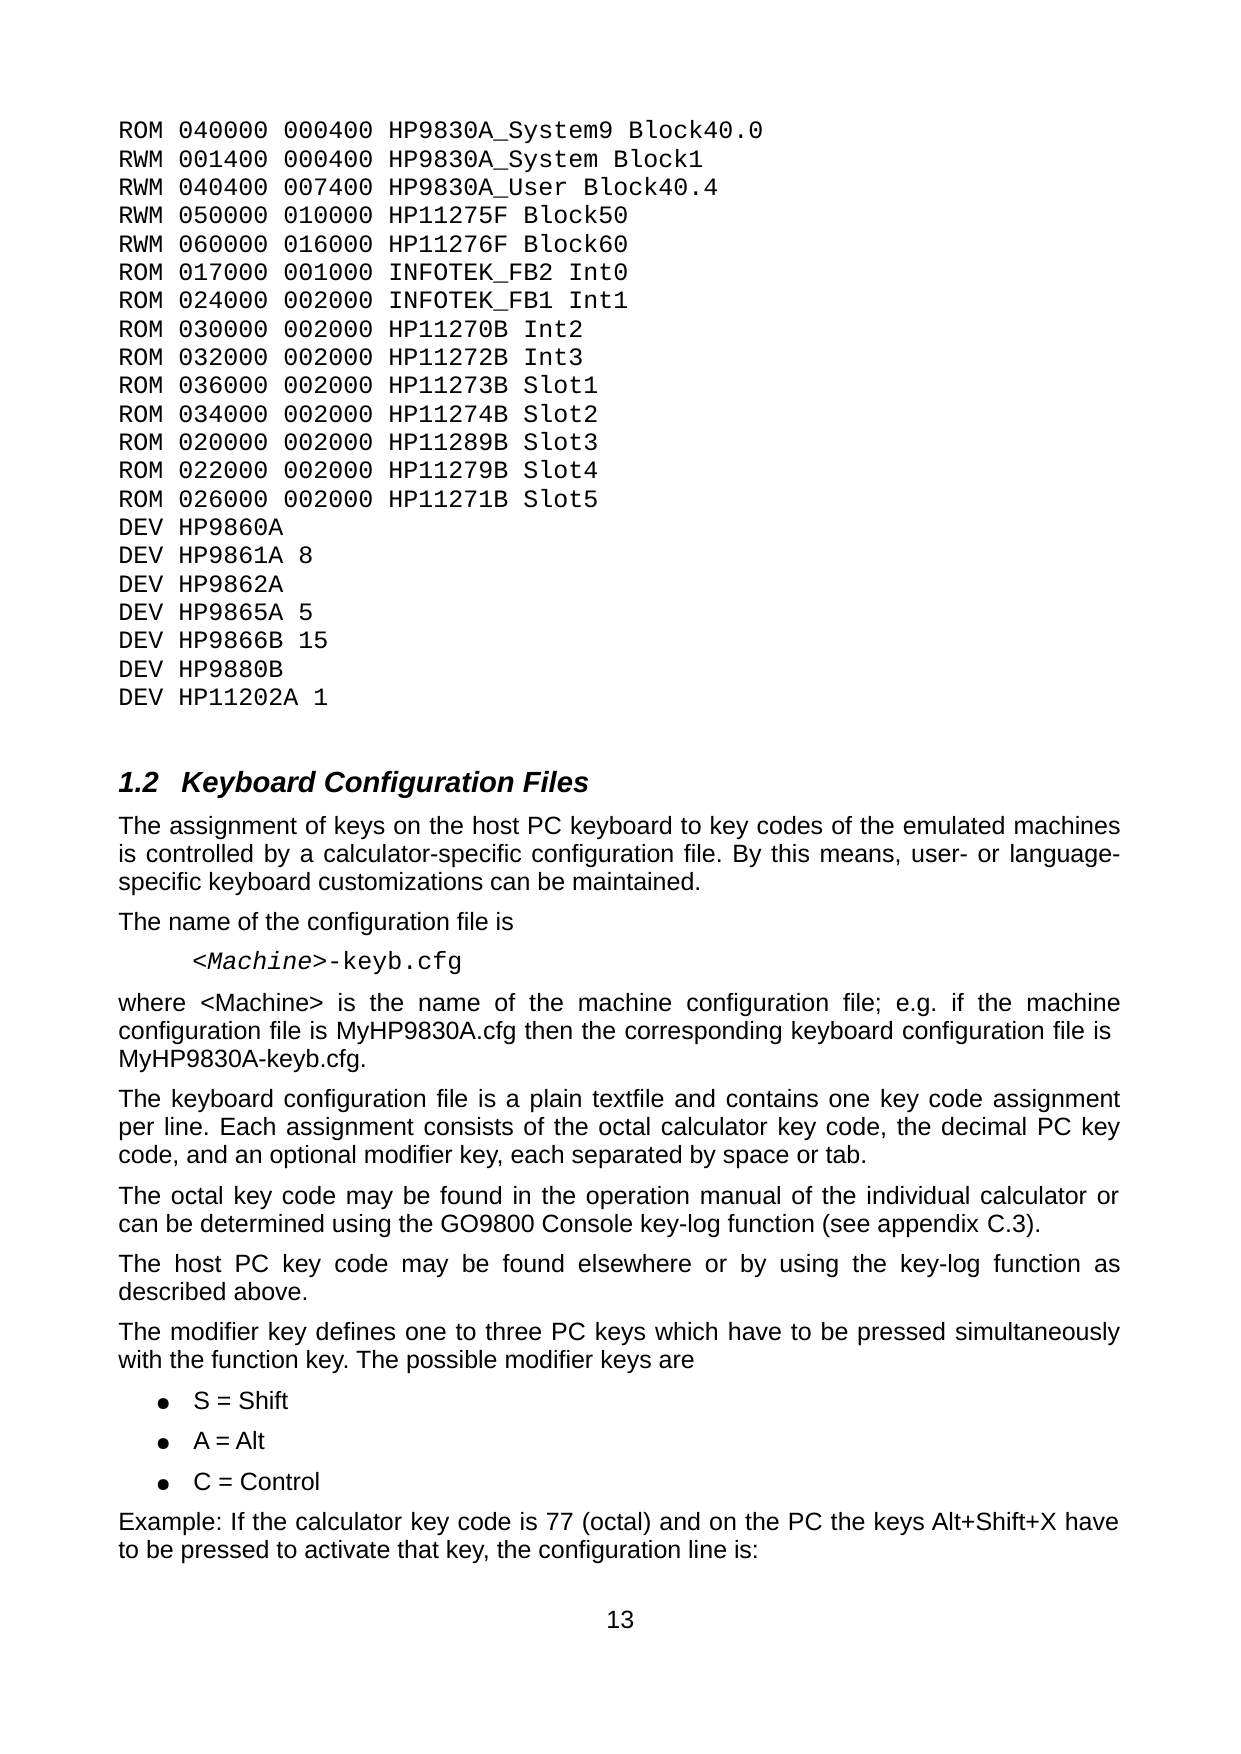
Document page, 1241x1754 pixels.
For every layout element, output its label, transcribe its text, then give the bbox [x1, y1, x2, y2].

text <Machine>-keyb.cfg [118, 948, 1122, 977]
text The octal key code may be found in the operation manual of the individual calculator or can be determined using the GO9800 Console key-log function (see appendix C.3). [118, 1182, 1122, 1237]
text RWM 060000 016000 HP11276F Block60 [118, 231, 1122, 260]
subtitle Keyboard Configuration Files [118, 766, 1122, 799]
text Example: If the calculator key code is 77 (octal) and on the PC the keys Alt+Shift+X have to be pressed to activate that key, the configuration line is: [118, 1508, 1122, 1564]
text RWM 040400 007400 HP9830A_User Block40.4 [118, 175, 1122, 203]
text ROM 030000 002000 HP11270B Int2 [118, 316, 1122, 345]
text The modifier key defines one to three PC keys which have to be pressed simultaneously with the function key. The possible modifier keys are [118, 1318, 1122, 1374]
text DEV HP9861A 8 [118, 543, 1122, 571]
text RWM 001400 000400 HP9830A_System Block1 [118, 146, 1122, 175]
text ROM 040000 000400 HP9830A_System9 Block40.0 [118, 118, 1122, 146]
text DEV HP9865A 5 [118, 600, 1122, 628]
text DEV HP9866B 15 [118, 628, 1122, 656]
list S = Shift [156, 1387, 1122, 1414]
text The name of the configuration file is [118, 908, 1122, 936]
text ROM 036000 002000 HP11273B Slot1 [118, 373, 1122, 401]
text where <Machine> is the name of the machine configuration file; e.g. if the machine configuration file is MyHP9830A.cfg then the corresponding keyboard configuration file is MyHP9830A-keyb.cfg. [118, 989, 1122, 1073]
text ROM 020000 002000 HP11289B Slot3 [118, 430, 1122, 458]
text The keyboard configuration file is a plain textfile and contains one key code assignment per line. Each assignment consists of the octal calculator key code, the decimal PC key code, and an optional modifier key, each separated by space or tab. [118, 1085, 1122, 1169]
text DEV HP9880B [118, 656, 1122, 685]
text DEV HP9860A [118, 515, 1122, 543]
text ROM 017000 001000 INFOTEK_FB2 Int0 [118, 260, 1122, 288]
list A = Alt [156, 1427, 1122, 1455]
text The host PC key code may be found elsewhere or by using the key-log function as described above. [118, 1250, 1122, 1306]
text RWM 050000 010000 HP11275F Block50 [118, 203, 1122, 231]
text ROM 024000 002000 INFOTEK_FB1 Int1 [118, 288, 1122, 316]
text DEV HP11202A 1 [118, 685, 1122, 713]
list C = Control [156, 1467, 1122, 1495]
text ROM 034000 002000 HP11274B Slot2 [118, 401, 1122, 430]
text The assignment of keys on the host PC keyboard to key codes of the emulated machines is controlled by a calculator-specific configuration file. By this means, user- or language-specific keyboard customizations can be maintained. [118, 812, 1122, 895]
text ROM 022000 002000 HP11279B Slot4 [118, 458, 1122, 486]
text ROM 026000 002000 HP11271B Slot5 [118, 486, 1122, 515]
text DEV HP9862A [118, 571, 1122, 600]
text ROM 032000 002000 HP11272B Int3 [118, 345, 1122, 373]
